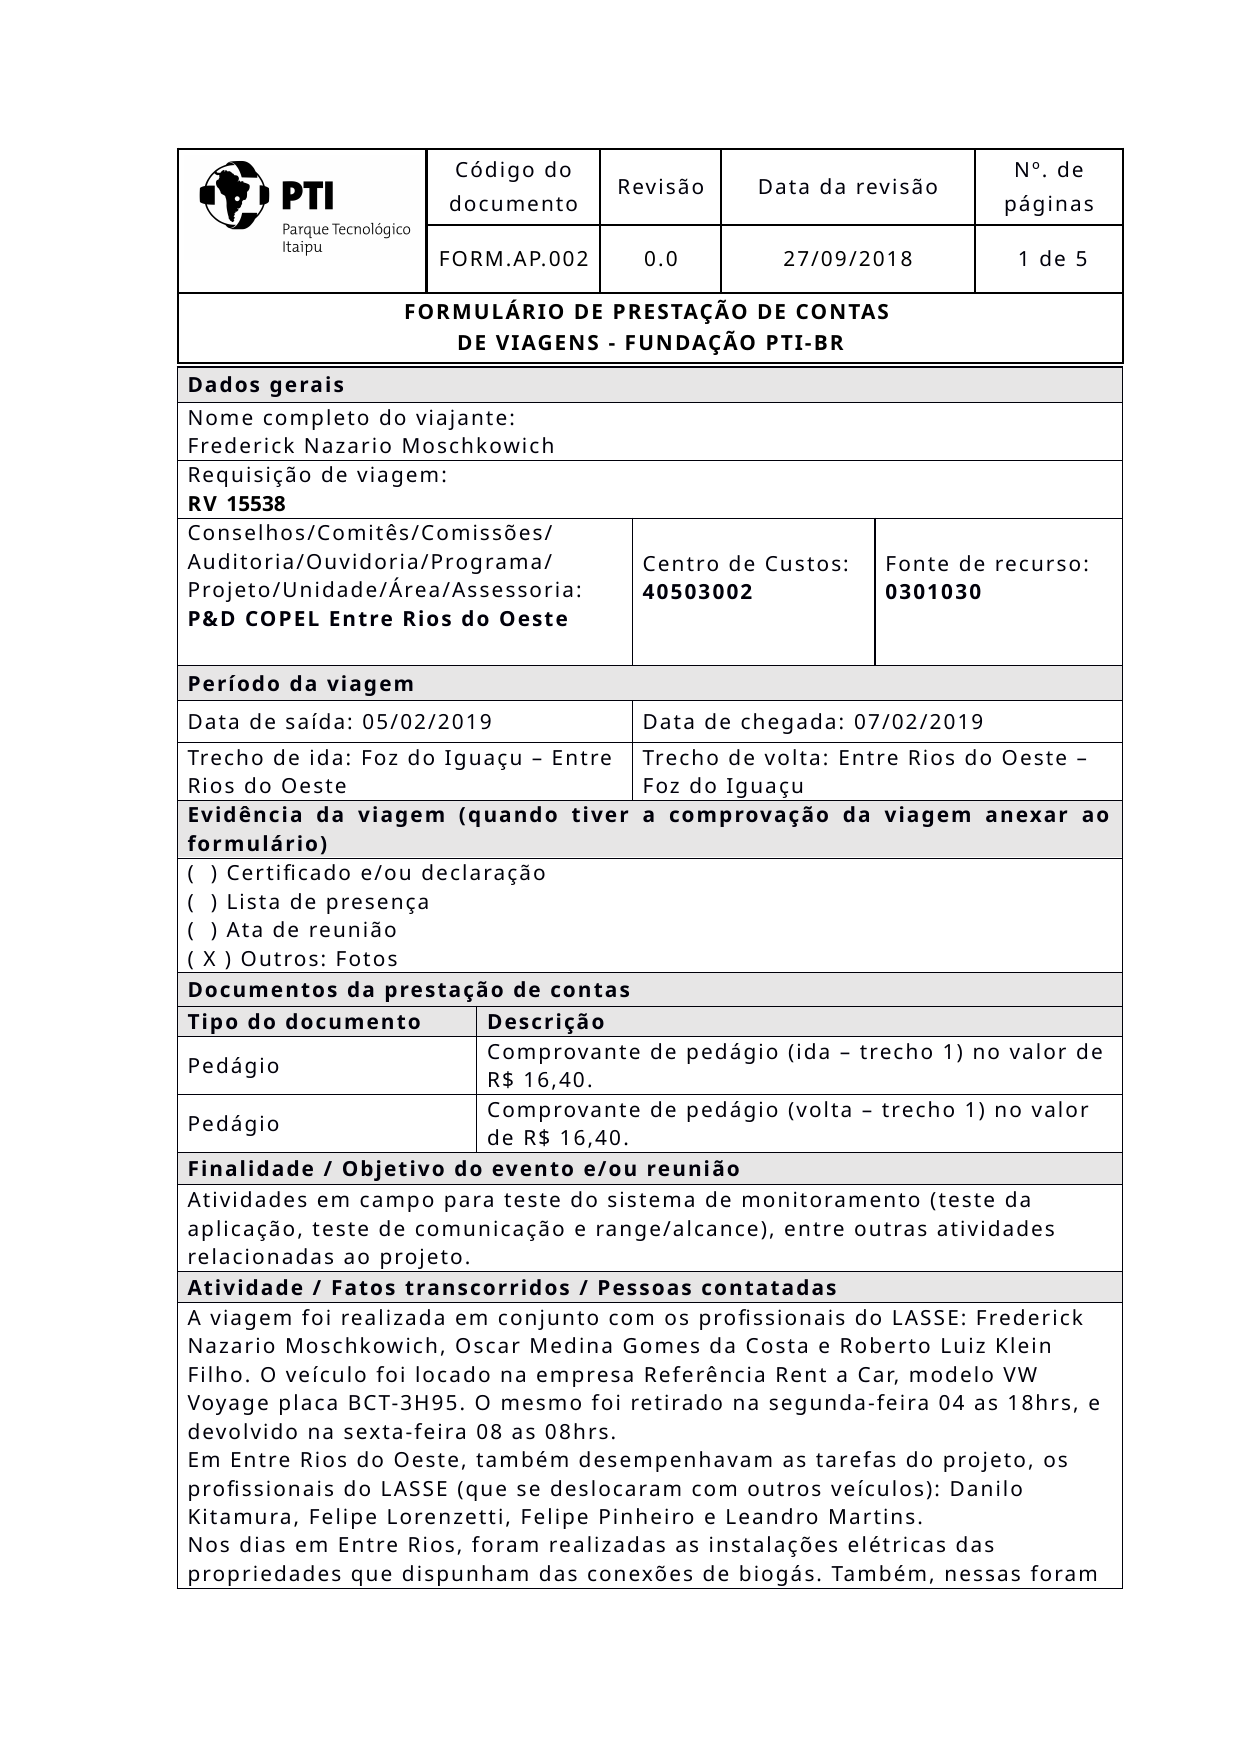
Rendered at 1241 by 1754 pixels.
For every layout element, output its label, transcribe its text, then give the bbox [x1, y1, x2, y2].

table_cell Período da viagem [178, 666, 1122, 700]
table_cell Nome completo do viajante: Frederick Nazario Moschkowich [178, 403, 1122, 459]
table_cell Pedágio [178, 1037, 476, 1094]
table_cell A viagem foi realizada em conjunto com os profissionais do LASSE: Frederick Nazario Moschkowich, Oscar Medina Gomes da Costa e Roberto Luiz Klein Filho. O veículo foi locado na empresa Referência Rent a Car, modelo VW Voyage placa BCT-3H95. O mesmo foi retirado na segunda-feira 04 as 18hrs, e devolvido na sexta-feira 08 as 08hrs. Em Entre Rios do Oeste, também desempenhavam as tarefas do projeto, os profissionais do LASSE (que se deslocaram com outros veículos): Danilo Kitamura, Felipe Lorenzetti, Felipe Pinheiro e Leandro Martins. Nos dias em Entre Rios, foram realizadas as instalações elétricas das propriedades que dispunham das conexões de biogás. Também, nessas foram [178, 1303, 1122, 1587]
table_cell Descrição [477, 1007, 1122, 1036]
table_cell Data de chegada: 07/02/2019 [633, 701, 1122, 742]
table_cell Comprovante de pedágio (ida – trecho 1) no valor de R$ 16,40. [477, 1037, 1122, 1094]
table_cell Conselhos/Comitês/Comissões/Auditoria/Ouvidoria/Programa/Projeto/Unidade/Área/Assessoria: P&D COPEL Entre Rios do Oeste [178, 519, 632, 665]
table_cell Evidência da viagem (quando tiver a comprovação da viagem anexar ao formulário) [178, 801, 1122, 857]
table_cell Trecho de volta: Entre Rios do Oeste – Foz do Iguaçu [633, 743, 1122, 799]
table_cell Finalidade / Objetivo do evento e/ou reunião [178, 1153, 1122, 1184]
table_header Dados gerais [178, 368, 1122, 402]
table_cell Pedágio [178, 1095, 476, 1152]
picture [183, 155, 421, 260]
table_cell Atividades em campo para teste do sistema de monitoramento (teste da aplicação, teste de comunicação e range/alcance), entre outras atividades relacionadas ao projeto. [178, 1185, 1122, 1271]
table_cell Tipo do documento [178, 1007, 476, 1036]
table_cell Centro de Custos: 40503002 [633, 519, 874, 665]
table_cell ( ) Certificado e/ou declaração ( ) Lista de presença ( ) Ata de reunião ( X ) Outros: Fotos [178, 859, 1122, 972]
table_cell Data de saída: 05/02/2019 [178, 701, 632, 742]
table_cell Atividade / Fatos transcorridos / Pessoas contatadas [178, 1272, 1122, 1302]
table_cell Documentos da prestação de contas [178, 973, 1122, 1006]
table_cell Requisição de viagem: RV 15538 [178, 461, 1122, 517]
table_cell Fonte de recurso: 0301030 [876, 519, 1122, 665]
table_cell Trecho de ida: Foz do Iguaçu – Entre Rios do Oeste [178, 743, 632, 799]
table_cell Comprovante de pedágio (volta – trecho 1) no valor de R$ 16,40. [477, 1095, 1122, 1152]
